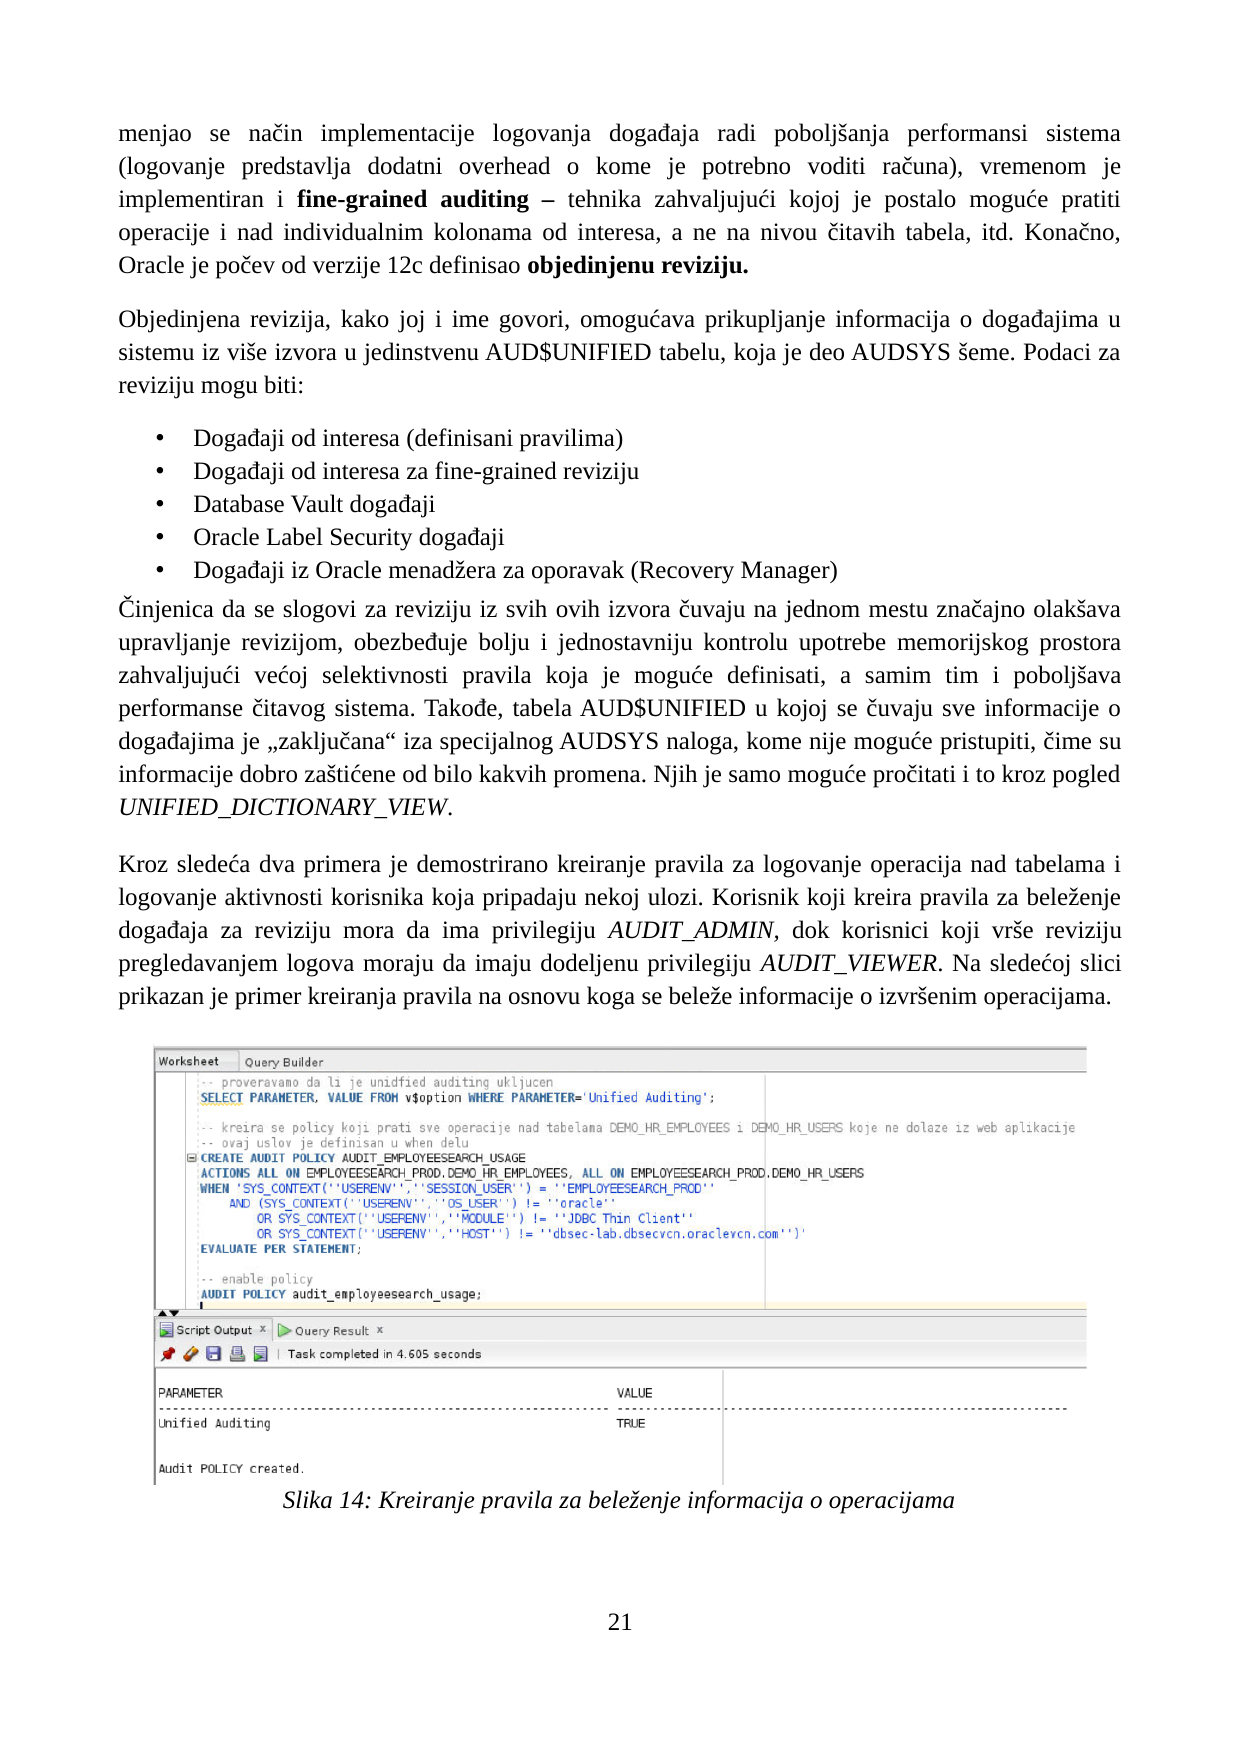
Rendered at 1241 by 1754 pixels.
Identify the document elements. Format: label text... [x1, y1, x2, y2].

list Database Vault događaji [156, 489, 1122, 518]
text menjao se način implementacije logovanja događaja radi poboljšanja performansi sistema (logovanje predstavlja dodatni overhead o kome je potrebno voditi računa), vremenom je implementiran i fine-grained auditing – tehnika zahvaljujući kojoj je postalo moguće pratiti operacije i nad individualnim kolonama od interesa, a ne na nivou čitavih tabela, itd. Konačno, Oracle je počev od verzije 12c definisao objedinjenu reviziju. [118, 118, 1122, 279]
text Kroz sledeća dva primera je demostrirano kreiranje pravila za logovanje operacija nad tabelama i logovanje aktivnosti korisnika koja pripadaju nekoj ulozi. Korisnik koji kreira pravila za beleženje događaja za reviziju mora da ima privilegiju AUDIT_ADMIN, dok korisnici koji vrše reviziju pregledavanjem logova moraju da imaju dodeljenu privilegiju AUDIT_VIEWER. Na sledećoj slici prikazan je primer kreiranja pravila na osnovu koga se beleže informacije o izvršenim operacijama. [118, 849, 1122, 1010]
picture [153, 1044, 1087, 1485]
text Objedinjena revizija, kako joj i ime govori, omogućava prikupljanje informacija o događajima u sistemu iz više izvora u jedinstvenu AUD$UNIFIED tabelu, koja je deo AUDSYS šeme. Podaci za reviziju mogu biti: [118, 304, 1122, 398]
list Događaji iz Oracle menadžera za oporavak (Recovery Manager) [156, 555, 1122, 584]
list Događaji od interesa za fine-grained reviziju [156, 456, 1122, 485]
text Činjenica da se slogovi za reviziju iz svih ovih izvora čuvaju na jednom mestu značajno olakšava upravljanje revizijom, obezbeđuje bolju i jednostavniju kontrolu upotrebe memorijskog prostora zahvaljujući većoj selektivnosti pravila koja je moguće definisati, a samim tim i poboljšava performanse čitavog sistema. Takođe, tabela AUD$UNIFIED u kojoj se čuvaju sve informacije o događajima je „zaključana“ iza specijalnog AUDSYS naloga, kome nije moguće pristupiti, čime su informacije dobro zaštićene od bilo kakvih promena. Njih je samo moguće pročitati i to kroz pogled UNIFIED_DICTIONARY_VIEW. [118, 594, 1122, 821]
text Slika 14: Kreiranje pravila za beleženje informacija o operacijama [153, 1485, 1087, 1514]
list Događaji od interesa (definisani pravilima) [156, 423, 1122, 452]
list Oracle Label Security događaji [156, 522, 1122, 551]
